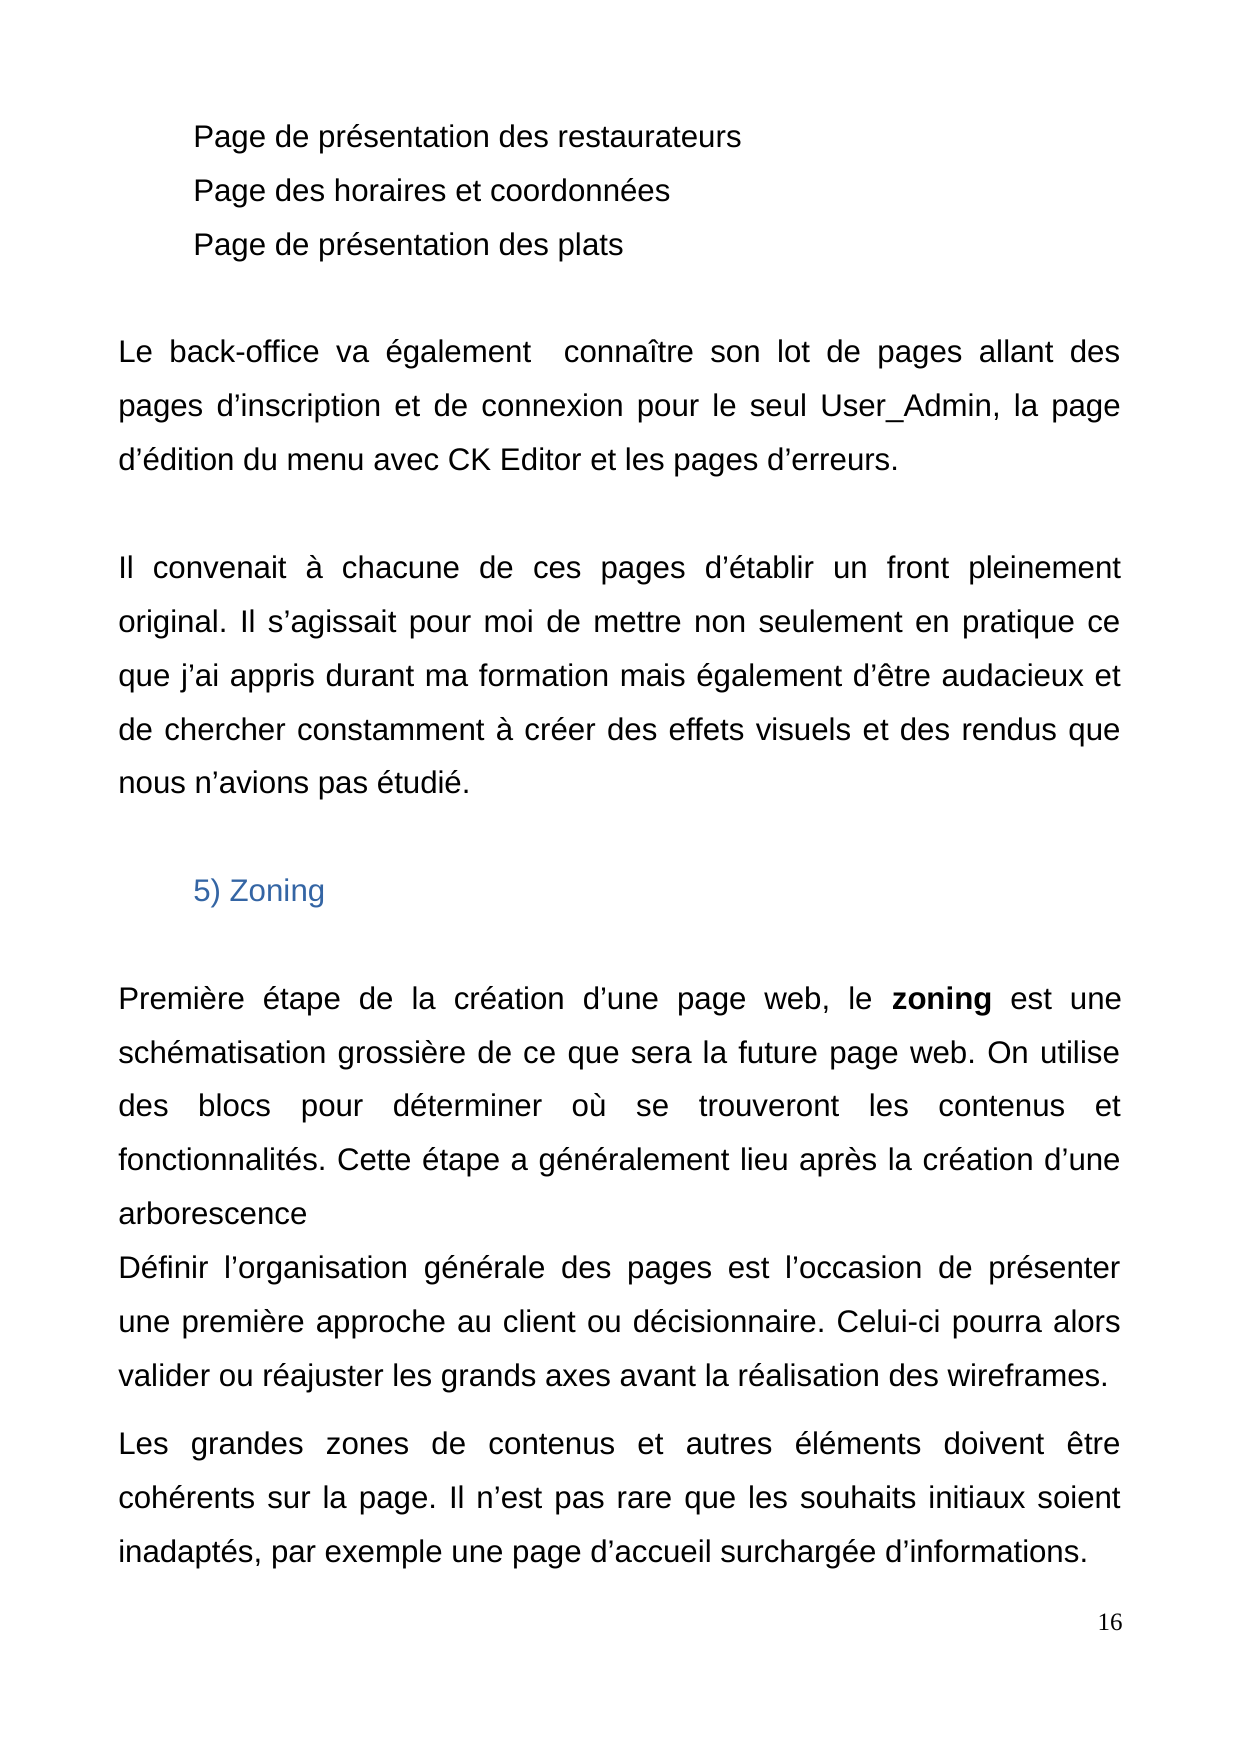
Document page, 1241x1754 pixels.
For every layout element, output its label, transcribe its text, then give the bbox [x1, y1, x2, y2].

text Page de présentation des restaurateurs [118, 118, 1122, 154]
text 5) Zoning [118, 872, 1122, 908]
text Il convenait à chacune de ces pages d’établir un front pleinement original. Il s’agissait pour moi de mettre non seulement en pratique ce que j’ai appris durant ma formation mais également d’être audacieux et de chercher constamment à créer des effets visuels et des rendus que nous n’avions pas étudié. [118, 549, 1122, 800]
text Le back-office va également connaître son lot de pages allant des pages d’inscription et de connexion pour le seul User_Admin, la page d’édition du menu avec CK Editor et les pages d’erreurs. [118, 333, 1122, 477]
text Page de présentation des plats [118, 226, 1122, 262]
text Page des horaires et coordonnées [118, 172, 1122, 208]
text Les grandes zones de contenus et autres éléments doivent être cohérents sur la page. Il n’est pas rare que les souhaits initiaux soient inadaptés, par exemple une page d’accueil surchargée d’informations. [118, 1425, 1122, 1569]
text Première étape de la création d’une page web, le zoning est une schématisation grossière de ce que sera la future page web. On utilise des blocs pour déterminer où se trouveront les contenus et fonctionnalités. Cette étape a généralement lieu après la création d’une arborescence Définir l’organisation générale des pages est l’occasion de présenter une première approche au client ou décisionnaire. Celui-ci pourra alors valider ou réajuster les grands axes avant la réalisation des wireframes. [118, 980, 1122, 1393]
